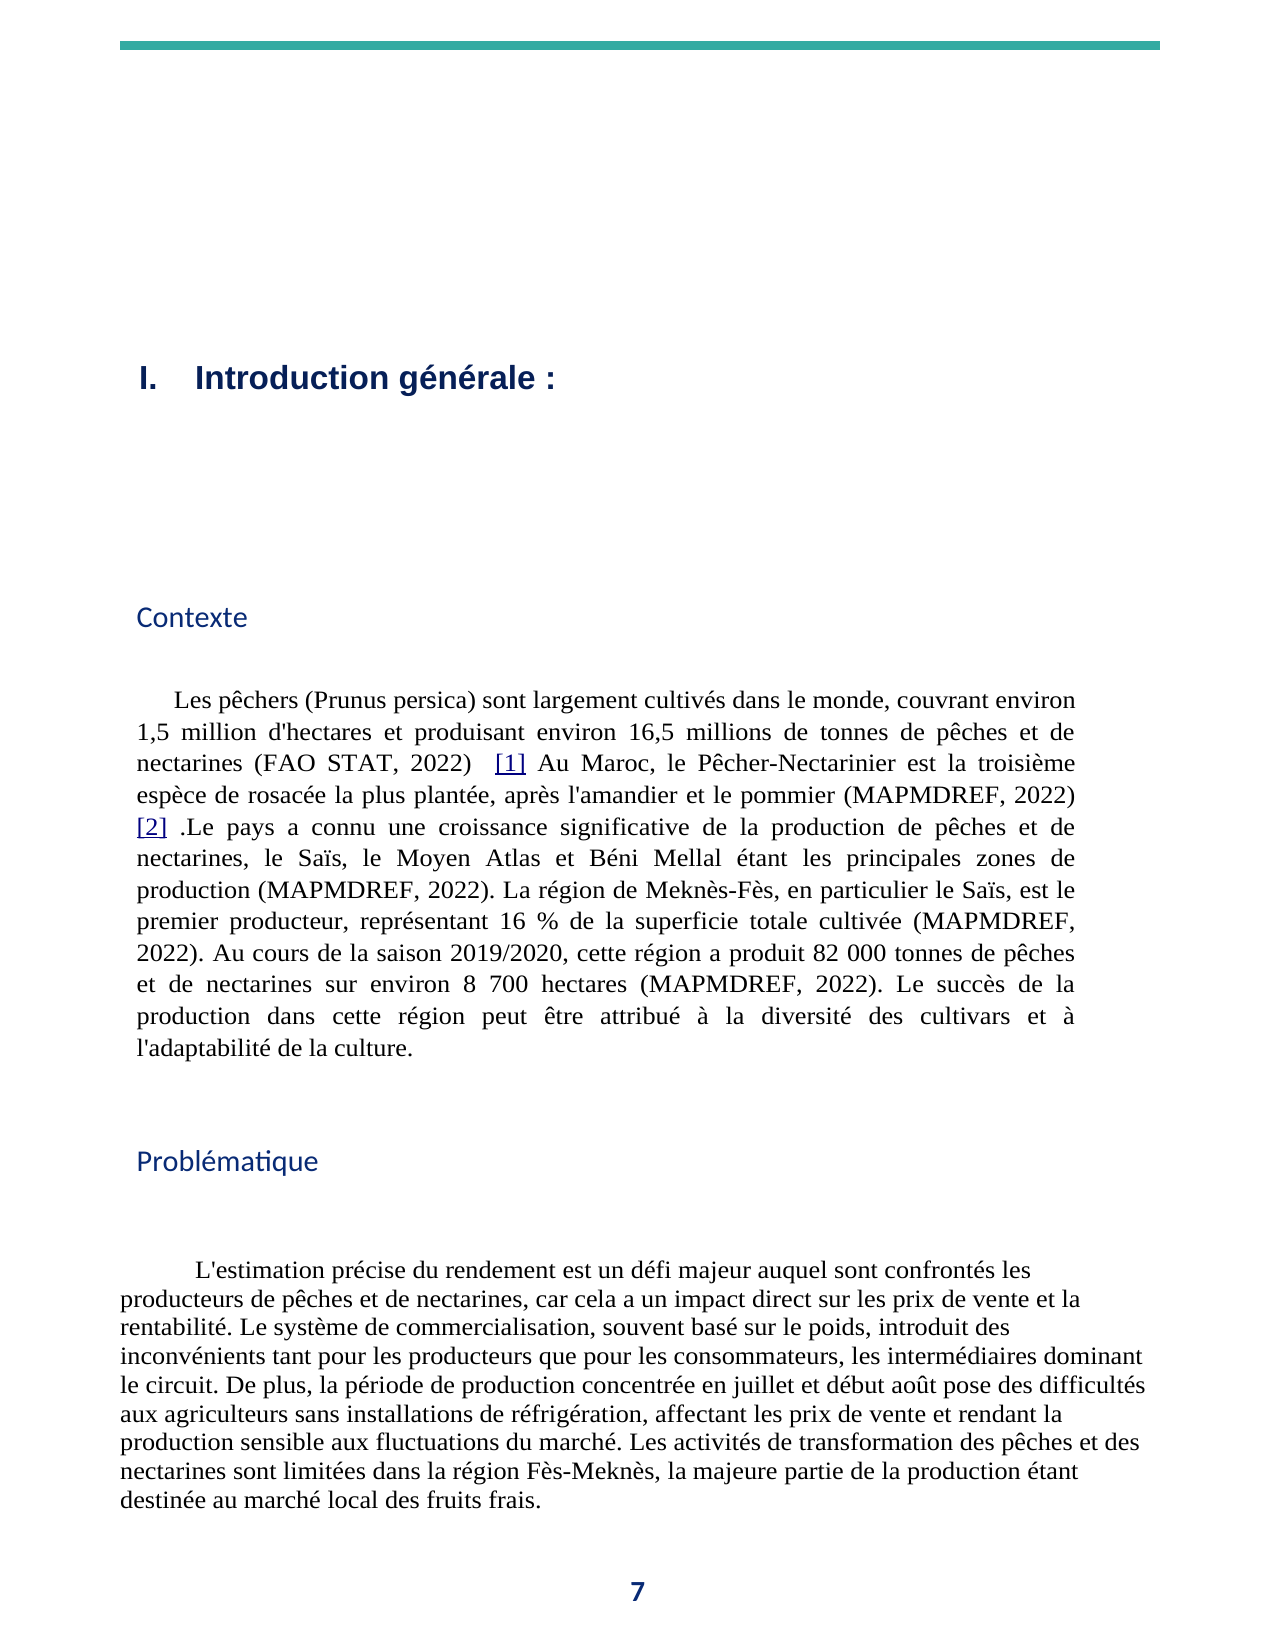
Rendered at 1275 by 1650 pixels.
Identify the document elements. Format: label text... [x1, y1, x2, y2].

subtitle Problématique [136, 1142, 1155, 1179]
subtitle Introduction générale : [157, 358, 1155, 396]
text Les pêchers (Prunus persica) sont largement cultivés dans le monde, couvrant environ 1,5 million d'hectares et produisant environ 16,5 millions de tonnes de pêches et de nectarines (FAO STAT, 2022) [1] Au Maroc, le Pêcher-Nectarinier est la troisième espèce de rosacée la plus plantée, après l'amandier et le pommier (MAPMDREF, 2022) [2] .Le pays a connu une croissance significative de la production de pêches et de nectarines, le Saïs, le Moyen Atlas et Béni Mellal étant les principales zones de production (MAPMDREF, 2022). La région de Meknès-Fès, en particulier le Saïs, est le premier producteur, représentant 16 % de la superficie totale cultivée (MAPMDREF, 2022). Au cours de la saison 2019/2020, cette région a produit 82 000 tonnes de pêches et de nectarines sur environ 8 700 hectares (MAPMDREF, 2022). Le succès de la production dans cette région peut être attribué à la diversité des cultivars et à l'adaptabilité de la culture. [136, 685, 1076, 1061]
subtitle Contexte [136, 598, 1155, 635]
text L'estimation précise du rendement est un défi majeur auquel sont confrontés les producteurs de pêches et de nectarines, car cela a un impact direct sur les prix de vente et la rentabilité. Le système de commercialisation, souvent basé sur le poids, introduit des inconvénients tant pour les producteurs que pour les consommateurs, les intermédiaires dominant le circuit. De plus, la période de production concentrée en juillet et début août pose des difficultés aux agriculteurs sans installations de réfrigération, affectant les prix de vente et rendant la production sensible aux fluctuations du marché. Les activités de transformation des pêches et des nectarines sont limitées dans la région Fès-Meknès, la majeure partie de la production étant destinée au marché local des fruits frais. [120, 1255, 1155, 1514]
